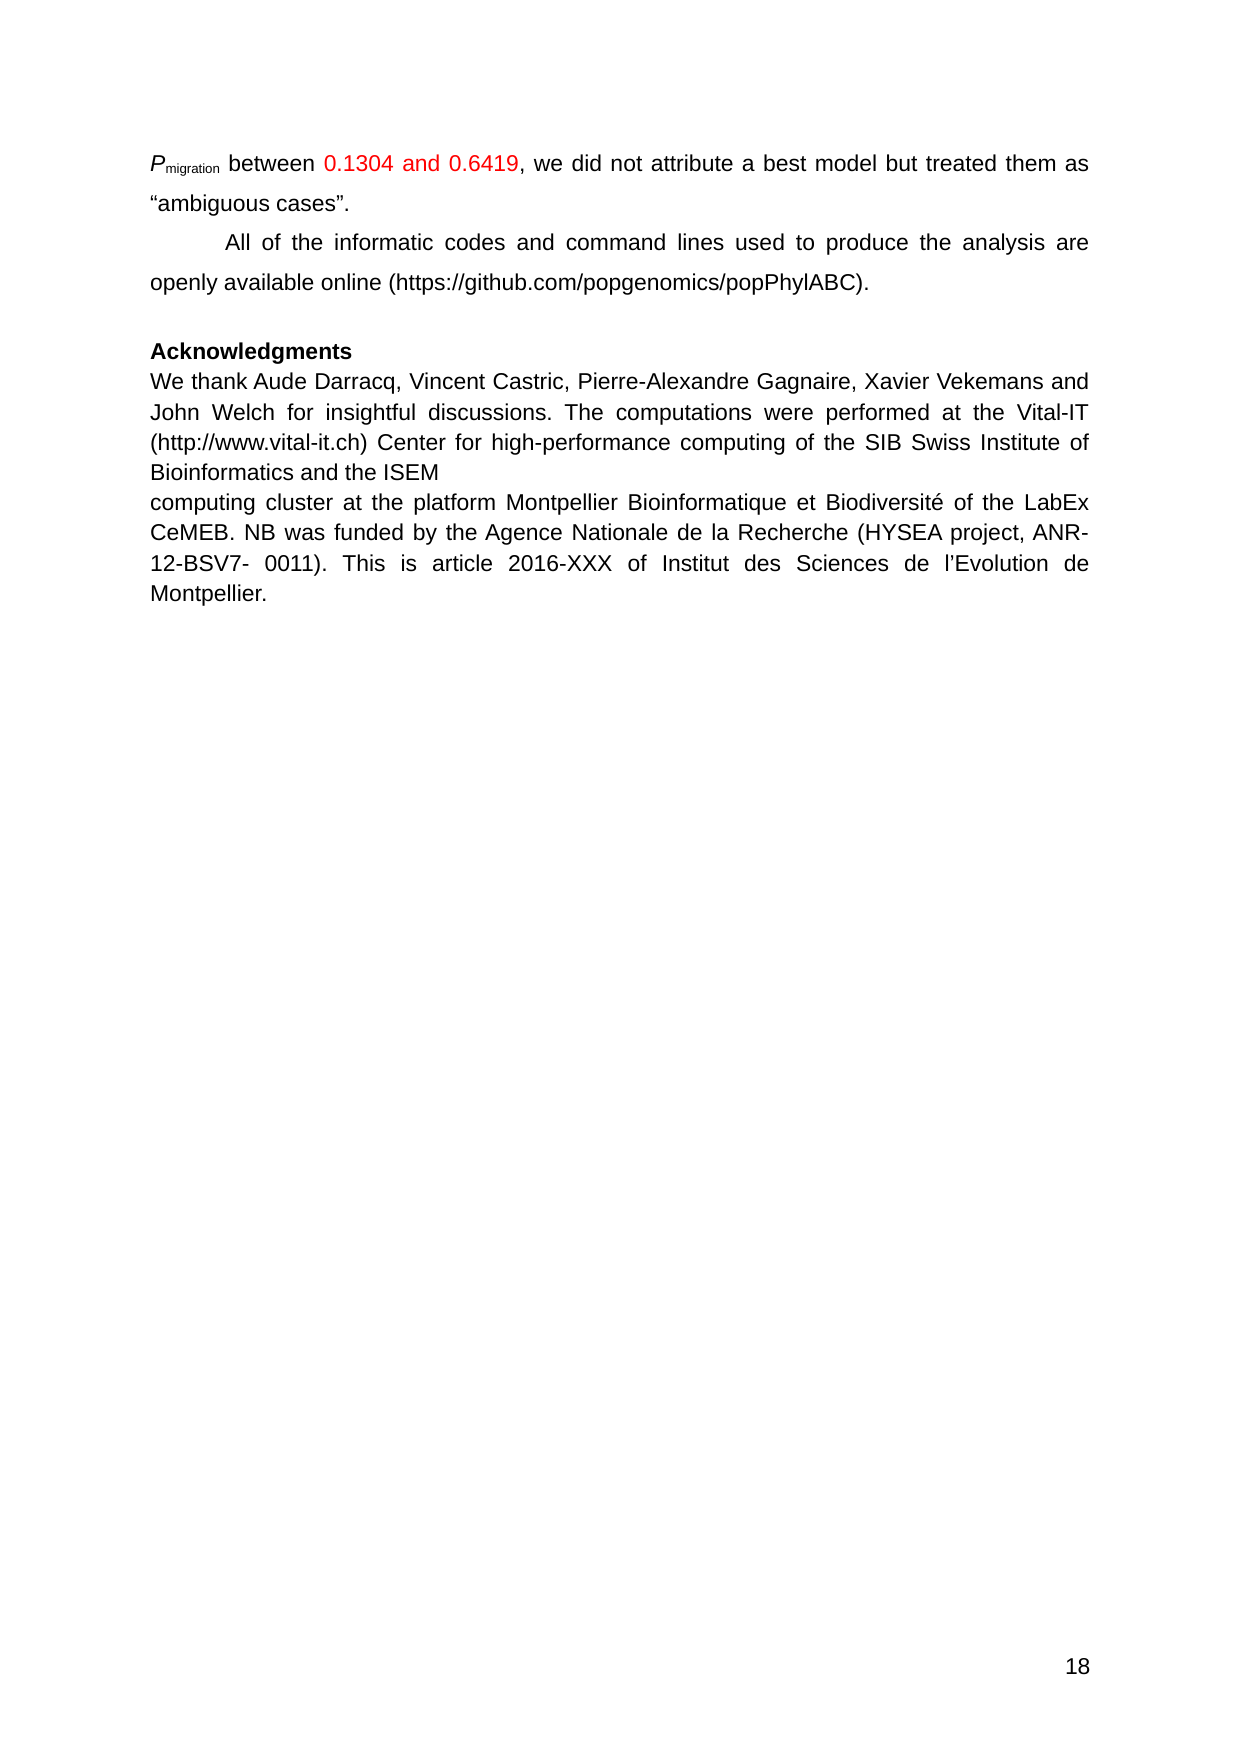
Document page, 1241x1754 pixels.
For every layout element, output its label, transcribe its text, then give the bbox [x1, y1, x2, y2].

text Acknowledgments [150, 338, 1090, 364]
text Pmigration between 0.1304 and 0.6419, we did not attribute a best model but treated them as “ambiguous cases”. [150, 150, 1090, 216]
text computing cluster at the platform Montpellier Bioinformatique et Biodiversité of the LabEx CeMEB. NB was funded by the Agence Nationale de la Recherche (HYSEA project, ANR-12-BSV7- 0011). This is article 2016-XXX of Institut des Sciences de l’Evolution de Montpellier. [150, 489, 1090, 606]
text We thank Aude Darracq, Vincent Castric, Pierre-Alexandre Gagnaire, Xavier Vekemans and John Welch for insightful discussions. The computations were performed at the Vital-IT (http://www.vital-it.ch) Center for high-performance computing of the SIB Swiss Institute of Bioinformatics and the ISEM [150, 368, 1090, 485]
text All of the informatic codes and command lines used to produce the analysis are openly available online (https://github.com/popgenomics/popPhylABC). [150, 229, 1090, 295]
